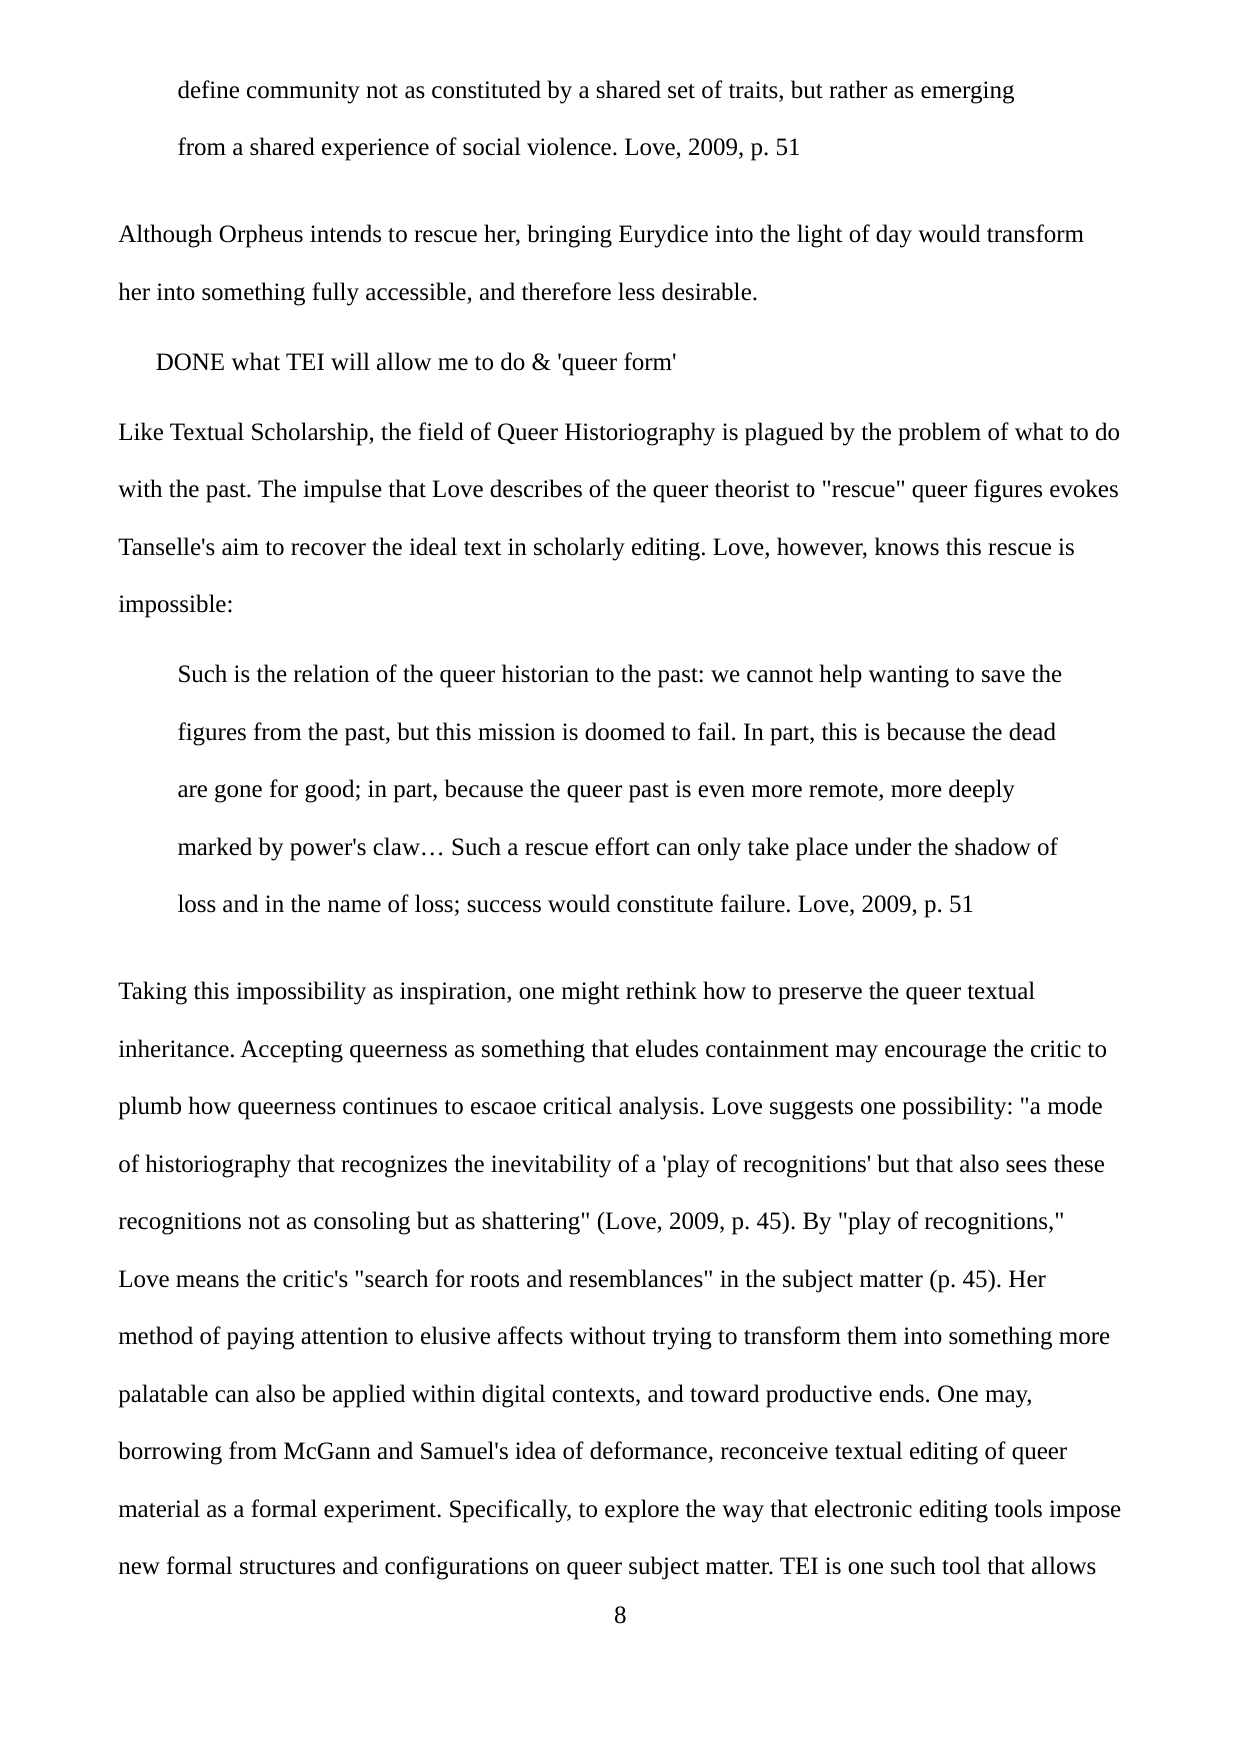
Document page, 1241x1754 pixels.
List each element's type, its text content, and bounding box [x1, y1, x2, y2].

text Taking this impossibility as inspiration, one might rethink how to preserve the queer textual inheritance. Accepting queerness as something that eludes containment may encourage the critic to plumb how queerness continues to escaoe critical analysis. Love suggests one possibility: "a mode of historiography that recognizes the inevitability of a 'play of recognitions' but that also sees these recognitions not as consoling but as shattering" (Love, 2009, p. 45). By "play of recognitions," Love means the critic's "search for roots and resemblances" in the subject matter (p. 45). Her method of paying attention to elusive affects without trying to transform them into something more palatable can also be applied within digital contexts, and toward productive ends. One may, borrowing from McGann and Samuel's idea of deformance, reconceive textual editing of queer material as a formal experiment. Specifically, to explore the way that electronic editing tools impose new formal structures and configurations on queer subject matter. TEI is one such tool that allows [118, 976, 1122, 1580]
text Such is the relation of the queer historian to the past: we cannot help wanting to save the figures from the past, but this mission is doomed to fail. In part, this is because the dead are gone for good; in part, because the queer past is even more remote, more deeply marked by power's claw… Such a rescue effort can only take place under the shadow of loss and in the name of loss; success would constitute failure. Love, 2009, p. 51 [177, 659, 1063, 918]
text Like Textual Scholarship, the field of Queer Historiography is plagued by the problem of what to do with the past. The impulse that Love describes of the queer theorist to "rescue" queer figures evokes Tanselle's aim to recover the ideal text in scholarly editing. Love, however, knows this rescue is impossible: [118, 417, 1122, 618]
text define community not as constituted by a shared set of traits, but rather as emerging from a shared experience of social violence. Love, 2009, p. 51 [177, 75, 1063, 161]
text DONE what TEI will allow me to do & 'queer form' [156, 347, 1122, 376]
text Although Orpheus intends to rescue her, bringing Eurydice into the light of day would transform her into something fully accessible, and therefore less desirable. [118, 219, 1122, 306]
